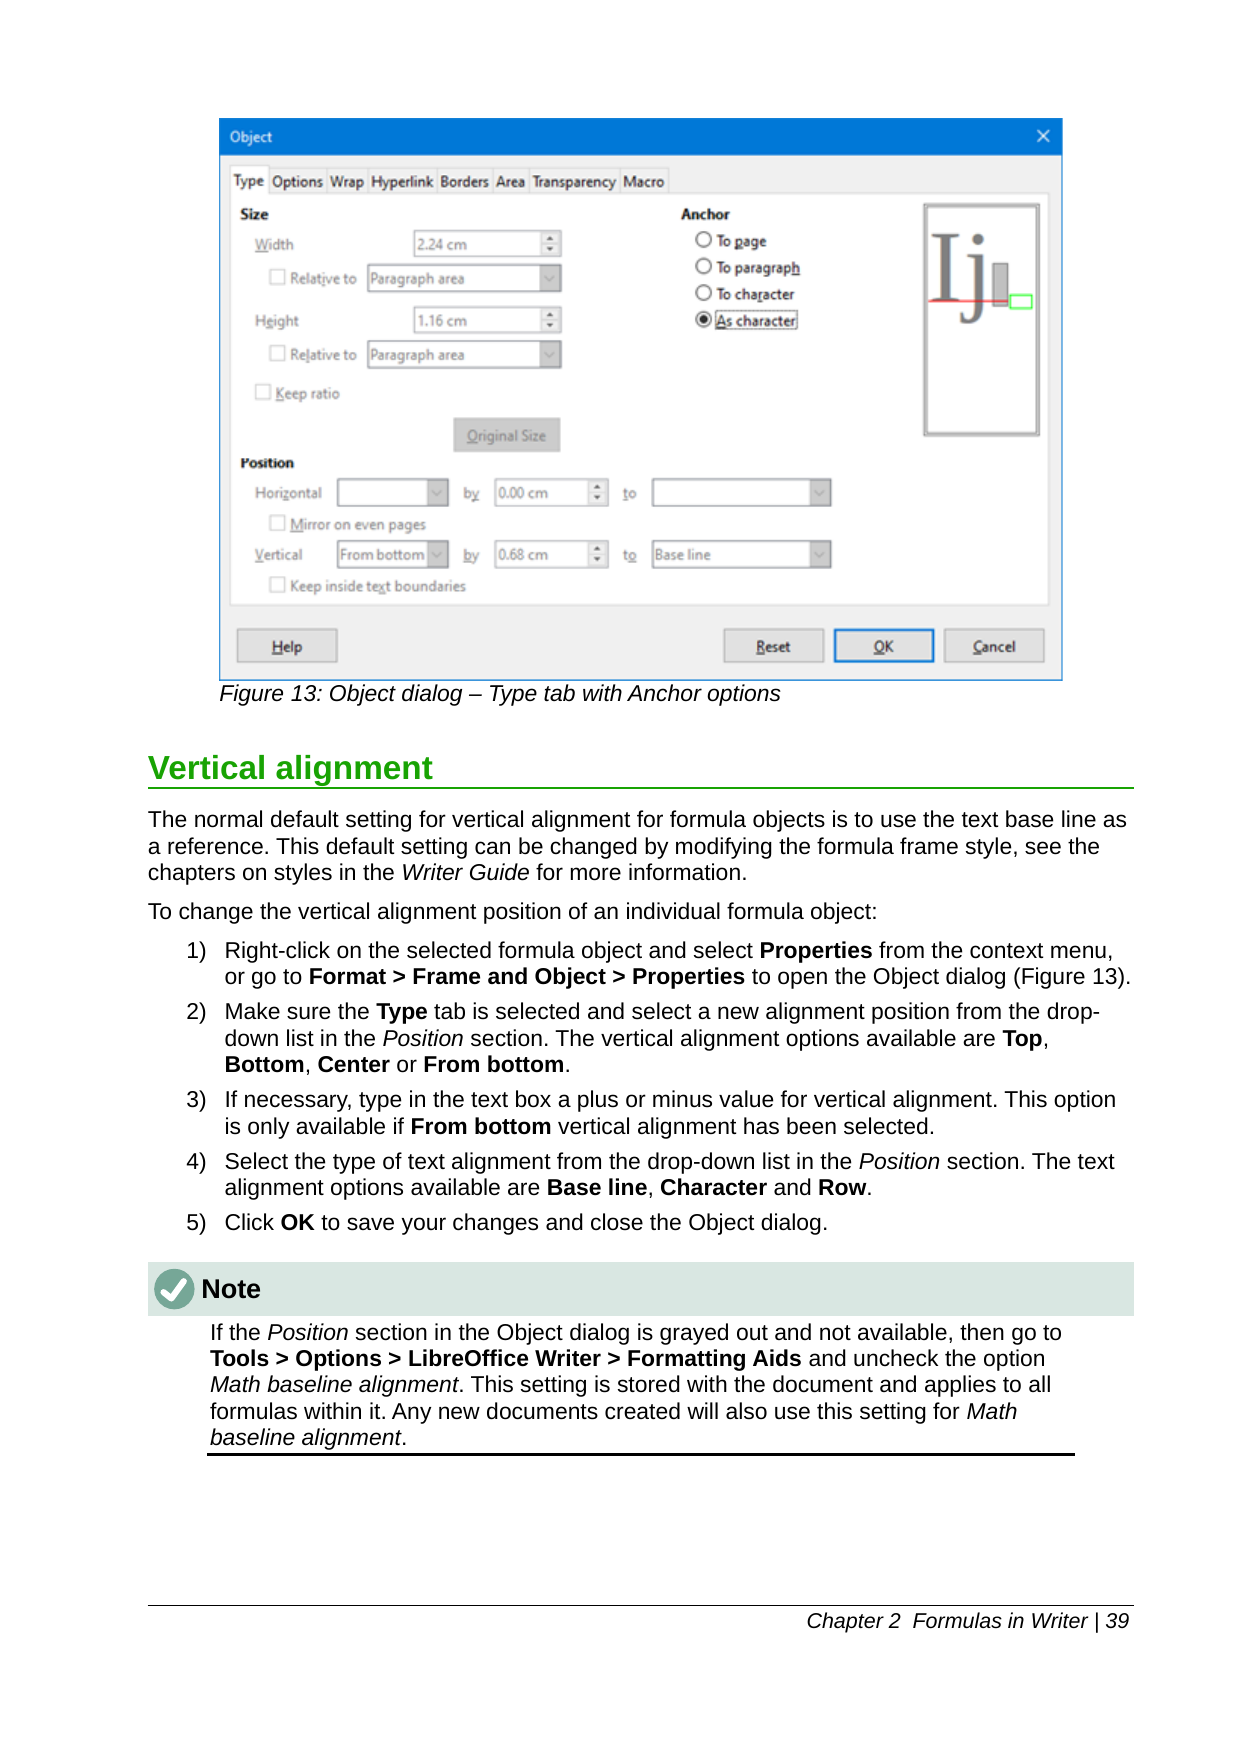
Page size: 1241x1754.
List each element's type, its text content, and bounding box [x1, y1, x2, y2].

text If the Position section in the Object dialog is grayed out and not available, then go to Tools > Options > LibreOffice Writer > Formatting Aids and uncheck the option Math baseline alignment. This setting is stored with the document and applies to all formulas within it. Any new documents created will also use this setting for Math baseline alignment. [207, 1316, 1075, 1453]
text The normal default setting for vertical alignment for formula objects is to use the text base line as a reference. This default setting can be changed by modifying the formula frame style, see the chapters on styles in the Writer Guide for more information. [148, 806, 1134, 885]
list Select the type of text alignment from the drop-down list in the Position section. The text alignment options available are Base line, Character and Row. [207, 1148, 1134, 1201]
subtitle Vertical alignment [148, 748, 1134, 787]
subtitle Note [148, 1262, 1134, 1316]
list If necessary, type in the text box a plus or minus value for vertical alignment. This option is only available if From bottom vertical alignment has been selected. [207, 1086, 1134, 1139]
list Click OK to save your changes and close the Object dialog. [207, 1209, 1134, 1236]
text Figure 13: Object dialog – Type tab with Anchor options [219, 681, 1062, 707]
picture [219, 118, 1063, 681]
list Right-click on the selected formula object and select Properties from the context menu, or go to Format > Frame and Object > Properties to open the Object dialog (Figure 13). [207, 937, 1134, 989]
text To change the vertical alignment position of an individual formula object: [148, 898, 1134, 924]
list Make sure the Type tab is selected and select a new alignment position from the drop-down list in the Position section. The vertical alignment options available are Top, Bottom, Center or From bottom. [207, 998, 1134, 1077]
